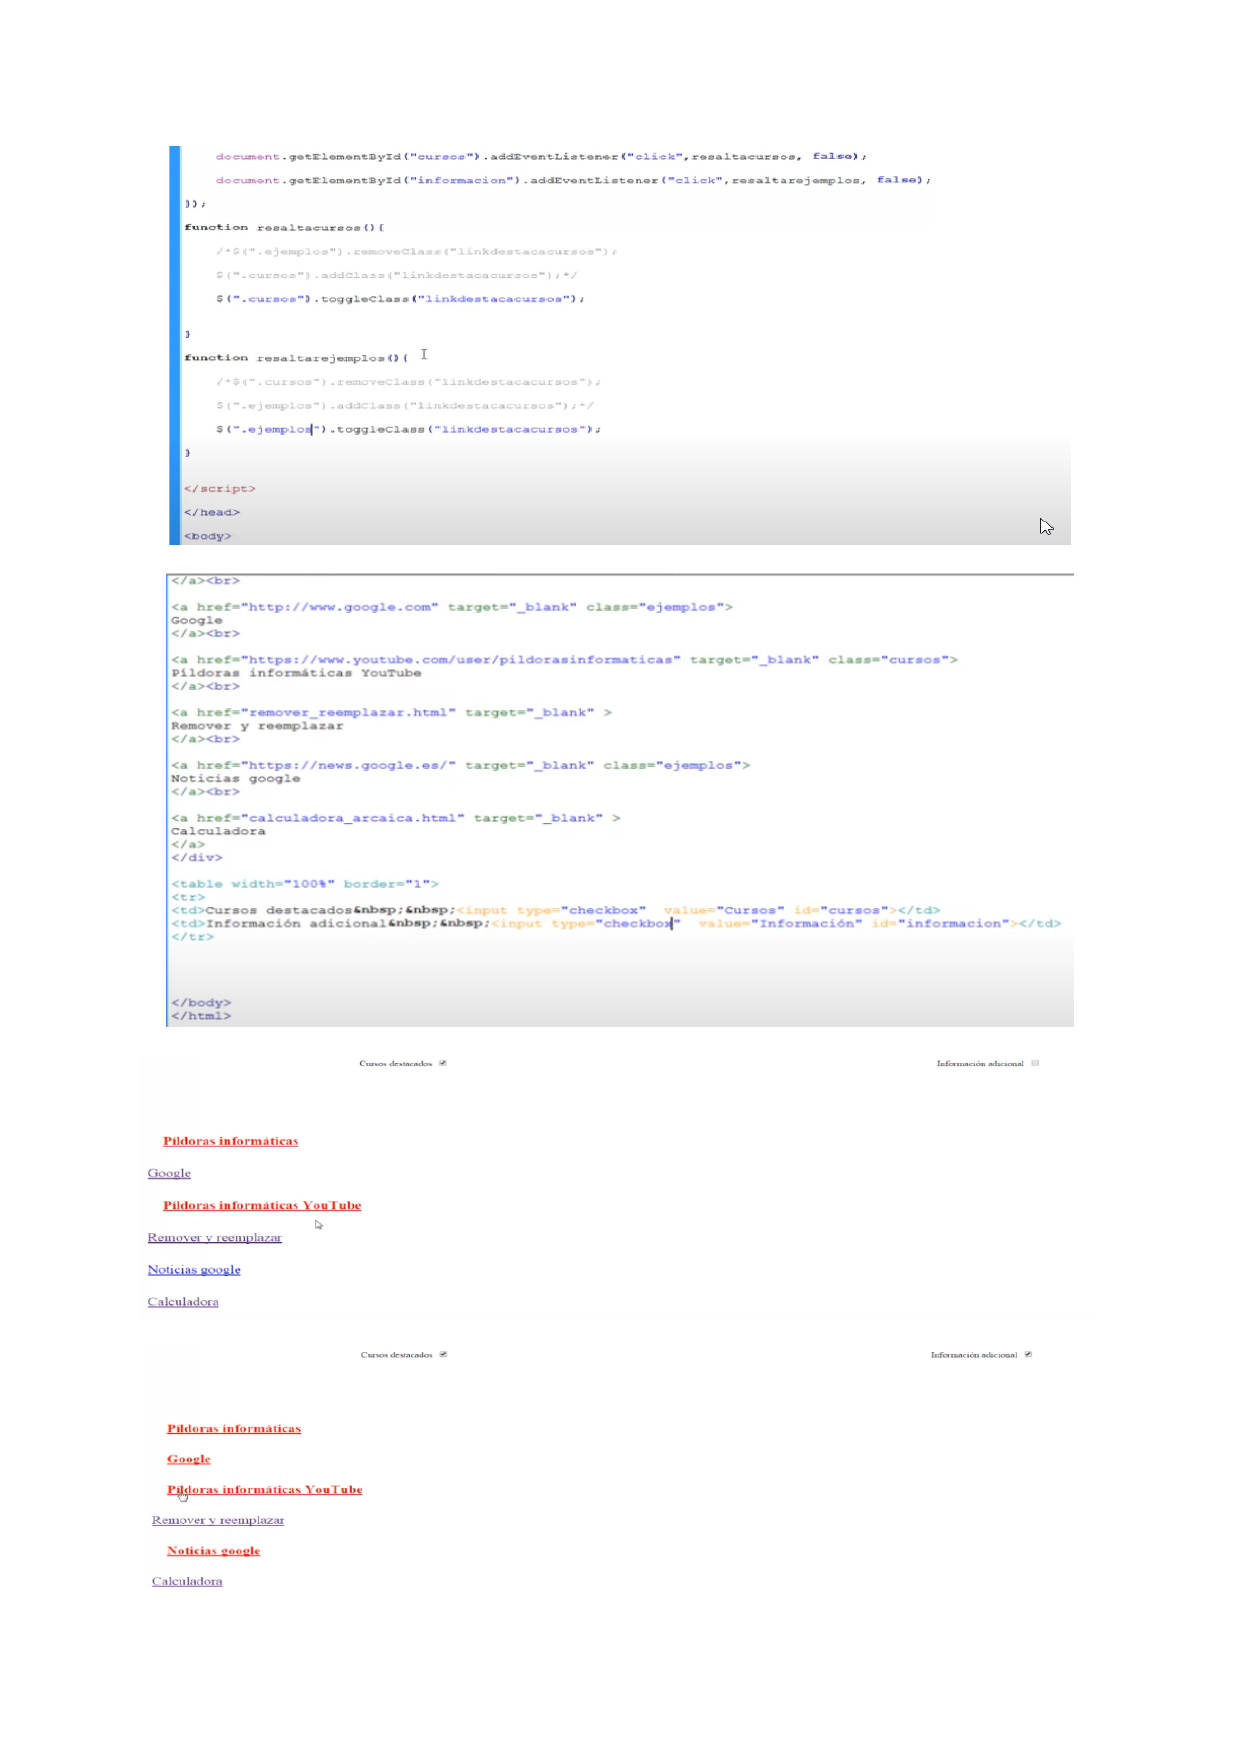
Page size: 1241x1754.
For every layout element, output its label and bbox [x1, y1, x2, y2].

picture [146, 1348, 1094, 1591]
picture [166, 573, 1074, 1027]
picture [169, 146, 1071, 545]
picture [139, 1055, 1101, 1320]
